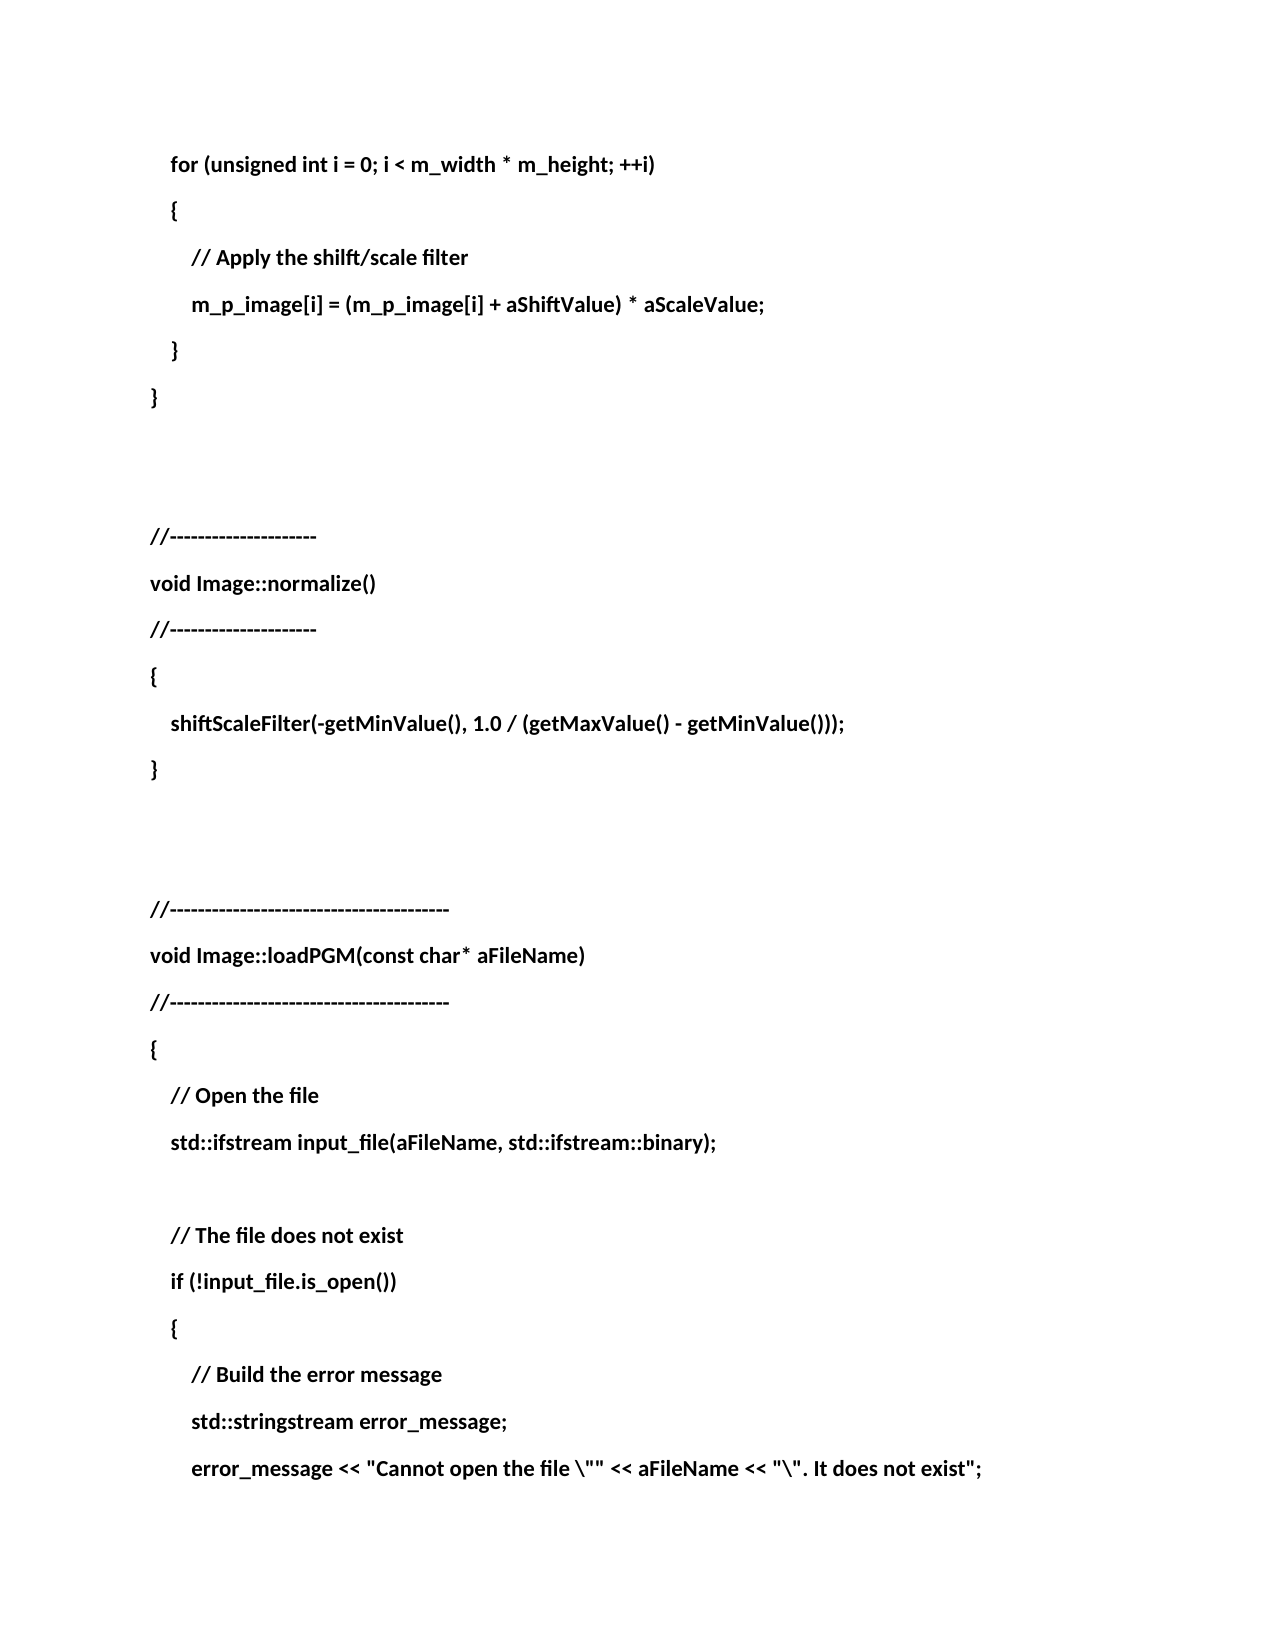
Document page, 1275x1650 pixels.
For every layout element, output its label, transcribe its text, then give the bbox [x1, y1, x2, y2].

text //--------------------- [150, 616, 1125, 644]
text //--------------------- [150, 522, 1125, 551]
text } [150, 336, 1125, 364]
text //---------------------------------------- [150, 988, 1125, 1016]
text } [150, 383, 1125, 411]
text // Build the error message [150, 1361, 1125, 1389]
text { [150, 197, 1125, 224]
text for (unsigned int i = 0; i < m_width * m_height; ++i) [150, 150, 1125, 178]
text std::ifstream input_file(aFileName, std::ifstream::binary); [150, 1128, 1125, 1156]
text } [150, 755, 1125, 783]
text void Image::normalize() [150, 569, 1125, 597]
text error_message << "Cannot open the file \"" << aFileName << "\". It does not exist"; [150, 1454, 1125, 1482]
text { [150, 1314, 1125, 1342]
text //---------------------------------------- [150, 895, 1125, 923]
text // The file does not exist [150, 1221, 1125, 1249]
text // Open the file [150, 1081, 1125, 1109]
text void Image::loadPGM(const char* aFileName) [150, 942, 1125, 969]
text shiftScaleFilter(-getMinValue(), 1.0 / (getMaxValue() - getMinValue())); [150, 709, 1125, 737]
text std::stringstream error_message; [150, 1407, 1125, 1435]
text { [150, 662, 1125, 690]
text // Apply the shilft/scale filter [150, 243, 1125, 271]
text m_p_image[i] = (m_p_image[i] + aShiftValue) * aScaleValue; [150, 290, 1125, 318]
text if (!input_file.is_open()) [150, 1267, 1125, 1296]
text { [150, 1035, 1125, 1063]
